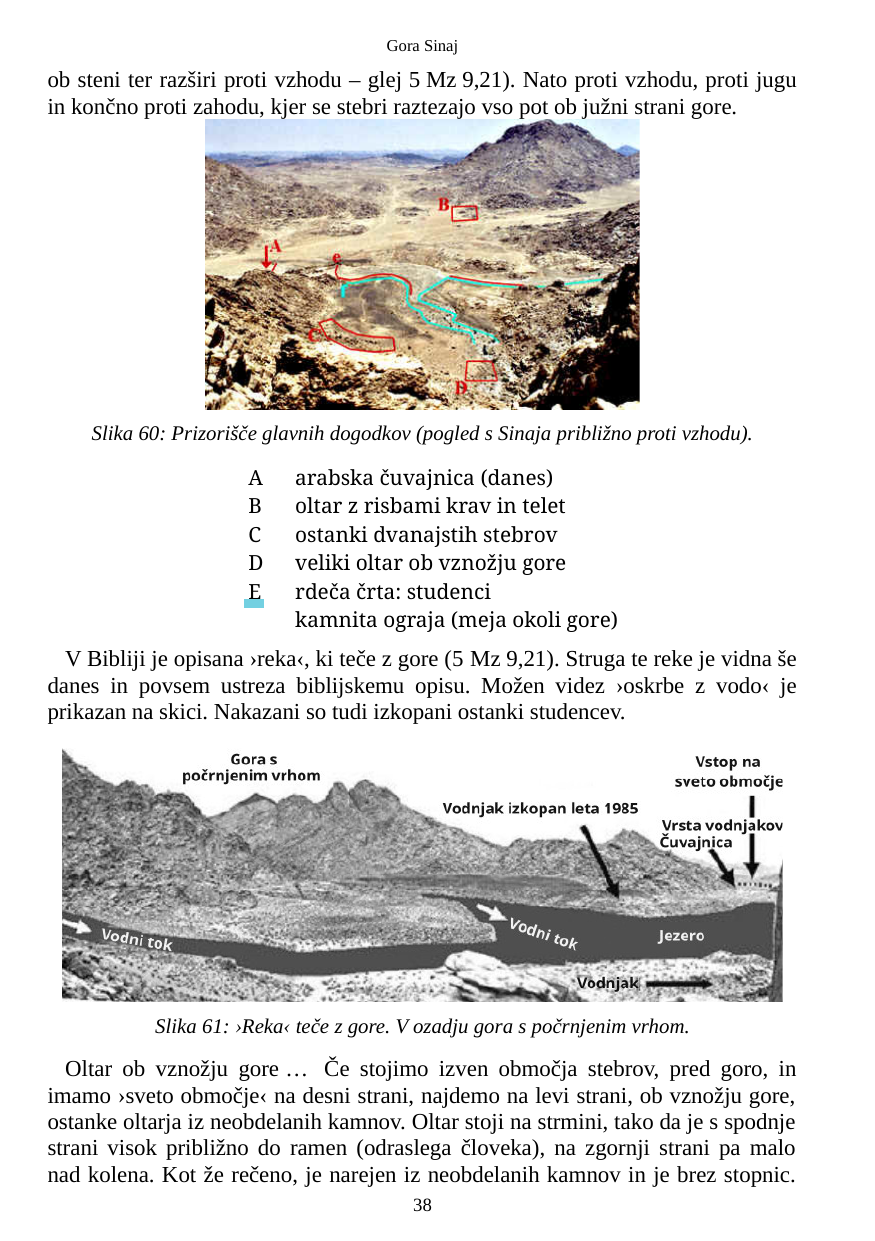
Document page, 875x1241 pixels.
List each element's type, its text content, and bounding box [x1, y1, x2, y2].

picture [62, 748, 783, 1002]
text V Bibliji je opisana ›reka‹, ki teče z gore (5 Mz 9,21). Struga te reke je vidna še danes in povsem ustreza biblijskemu opisu. Možen videz ›oskrbe z vodo‹ je prikazan na skici. Nakazani so tudi izkopani ostanki studencev. [47, 646, 797, 724]
text Slika 60: Prizorišče glavnih dogodkov (pogled s Sinaja približno proti vzhodu). [75, 119, 770, 445]
picture [205, 119, 640, 410]
text Oltar ob vznožju gore … Če stojimo izven območja stebrov, pred goro, in imamo ›sveto območje‹ na desni strani, najdemo na levi strani, ob vznožju gore, ostanke oltarja iz neobdelanih kamnov. Oltar stoji na strmini, tako da je s spodnje strani visok približno do ramen (odraslega človeka), na zgornji strani pa malo nad kolena. Kot že rečeno, je narejen iz neobdelanih kamnov in je brez stopnic. [47, 724, 797, 1187]
text A arabska čuvajnica (danes) B oltar z risbami krav in telet C ostanki dvanajstih stebrov D veliki oltar ob vznožju gore E rdeča črta: studenci kamnita ograja (meja okoli gore) [248, 445, 756, 634]
text Slika 61: ›Reka‹ teče z gore. V ozadju gora s počrnjenim vrhom. [62, 1002, 783, 1038]
text ob steni ter razširi proti vzhodu – glej 5 Mz 9,21). Nato proti vzhodu, proti jugu in končno proti zahodu, kjer se stebri raztezajo vso pot ob južni strani gore. [47, 66, 797, 119]
